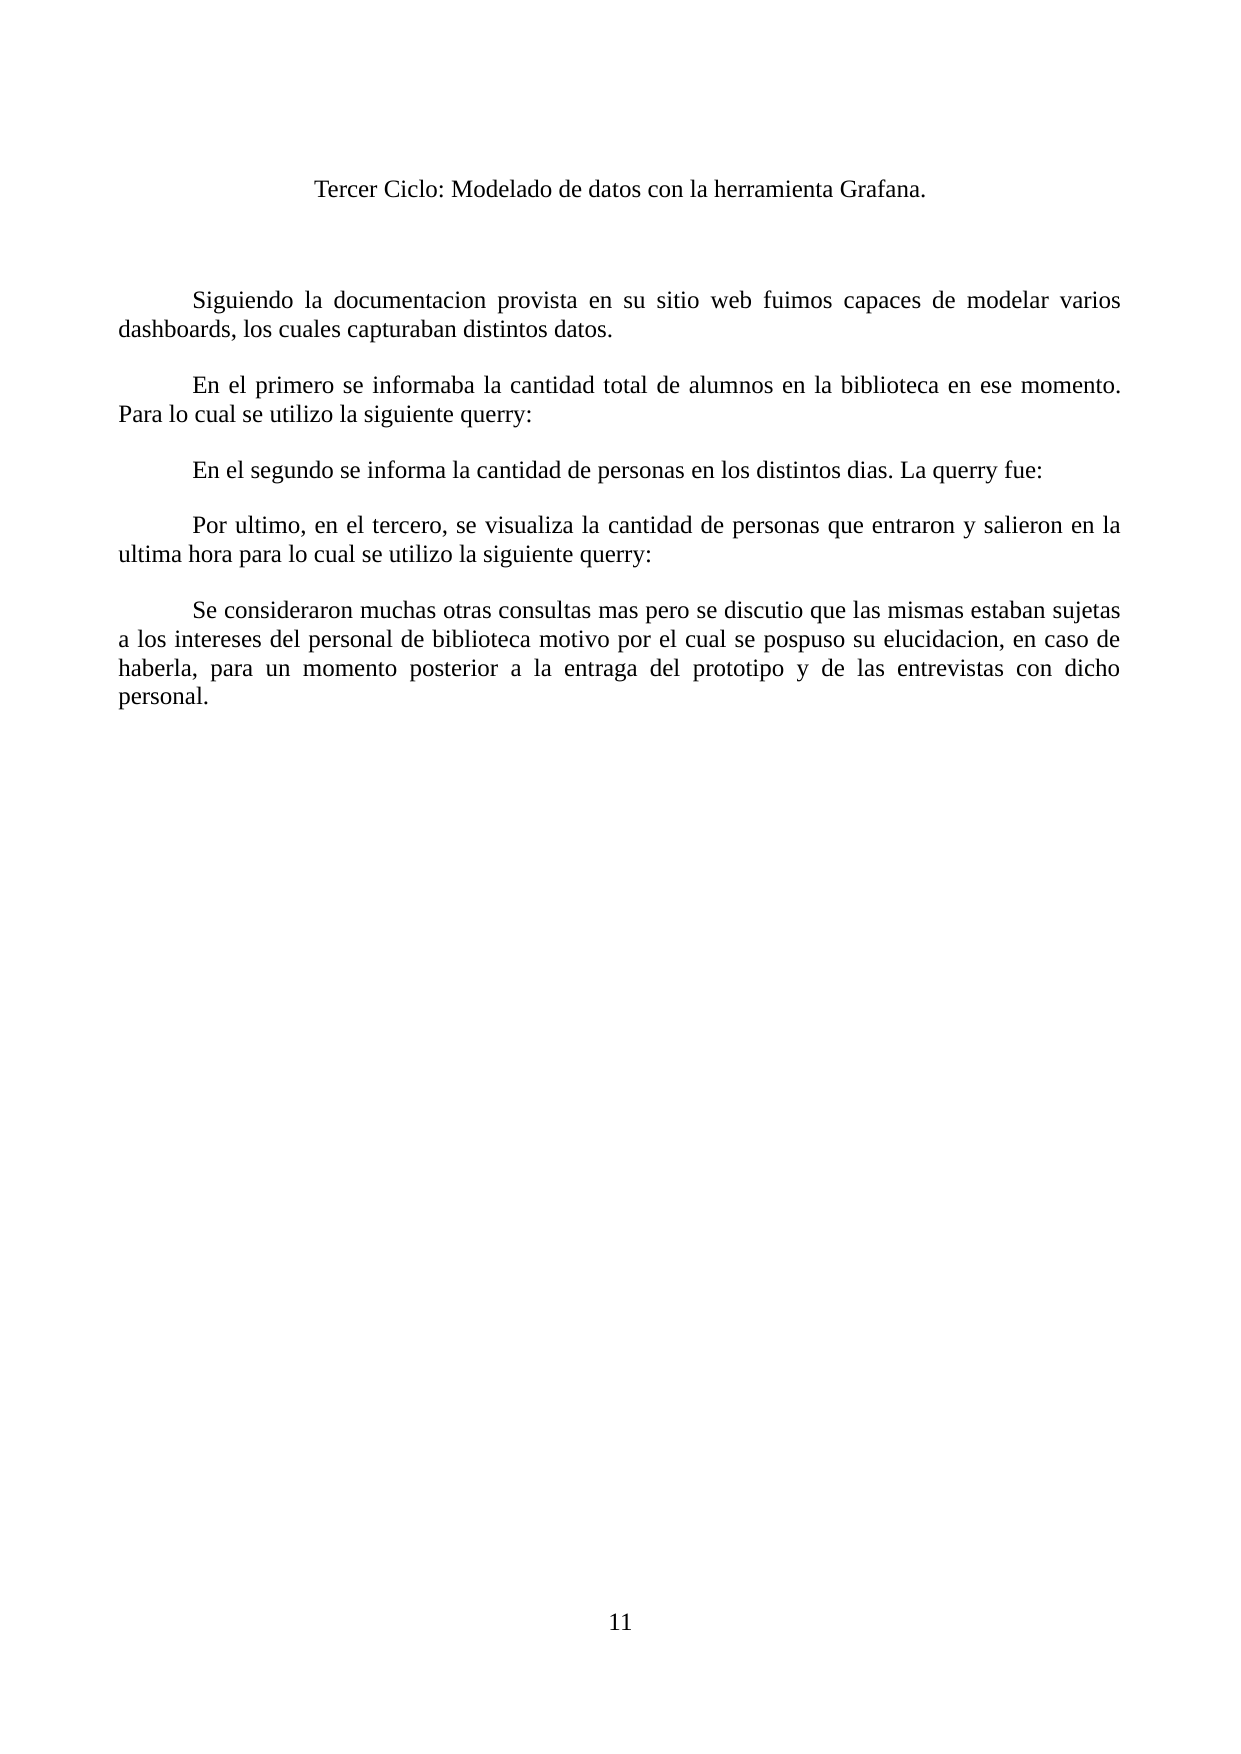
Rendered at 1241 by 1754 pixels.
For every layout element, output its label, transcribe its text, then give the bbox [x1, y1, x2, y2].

text Por ultimo, en el tercero, se visualiza la cantidad de personas que entraron y salieron en la ultima hora para lo cual se utilizo la siguiente querry: [118, 511, 1122, 568]
text Tercer Ciclo: Modelado de datos con la herramienta Grafana. [118, 174, 1122, 203]
text Se consideraron muchas otras consultas mas pero se discutio que las mismas estaban sujetas a los intereses del personal de biblioteca motivo por el cual se pospuso su elucidacion, en caso de haberla, para un momento posterior a la entraga del prototipo y de las entrevistas con dicho personal. [118, 595, 1122, 710]
text Siguiendo la documentacion provista en su sitio web fuimos capaces de modelar varios dashboards, los cuales capturaban distintos datos. [118, 286, 1122, 343]
text En el segundo se informa la cantidad de personas en los distintos dias. La querry fue: [118, 455, 1122, 483]
text En el primero se informaba la cantidad total de alumnos en la biblioteca en ese momento. Para lo cual se utilizo la siguiente querry: [118, 370, 1122, 428]
